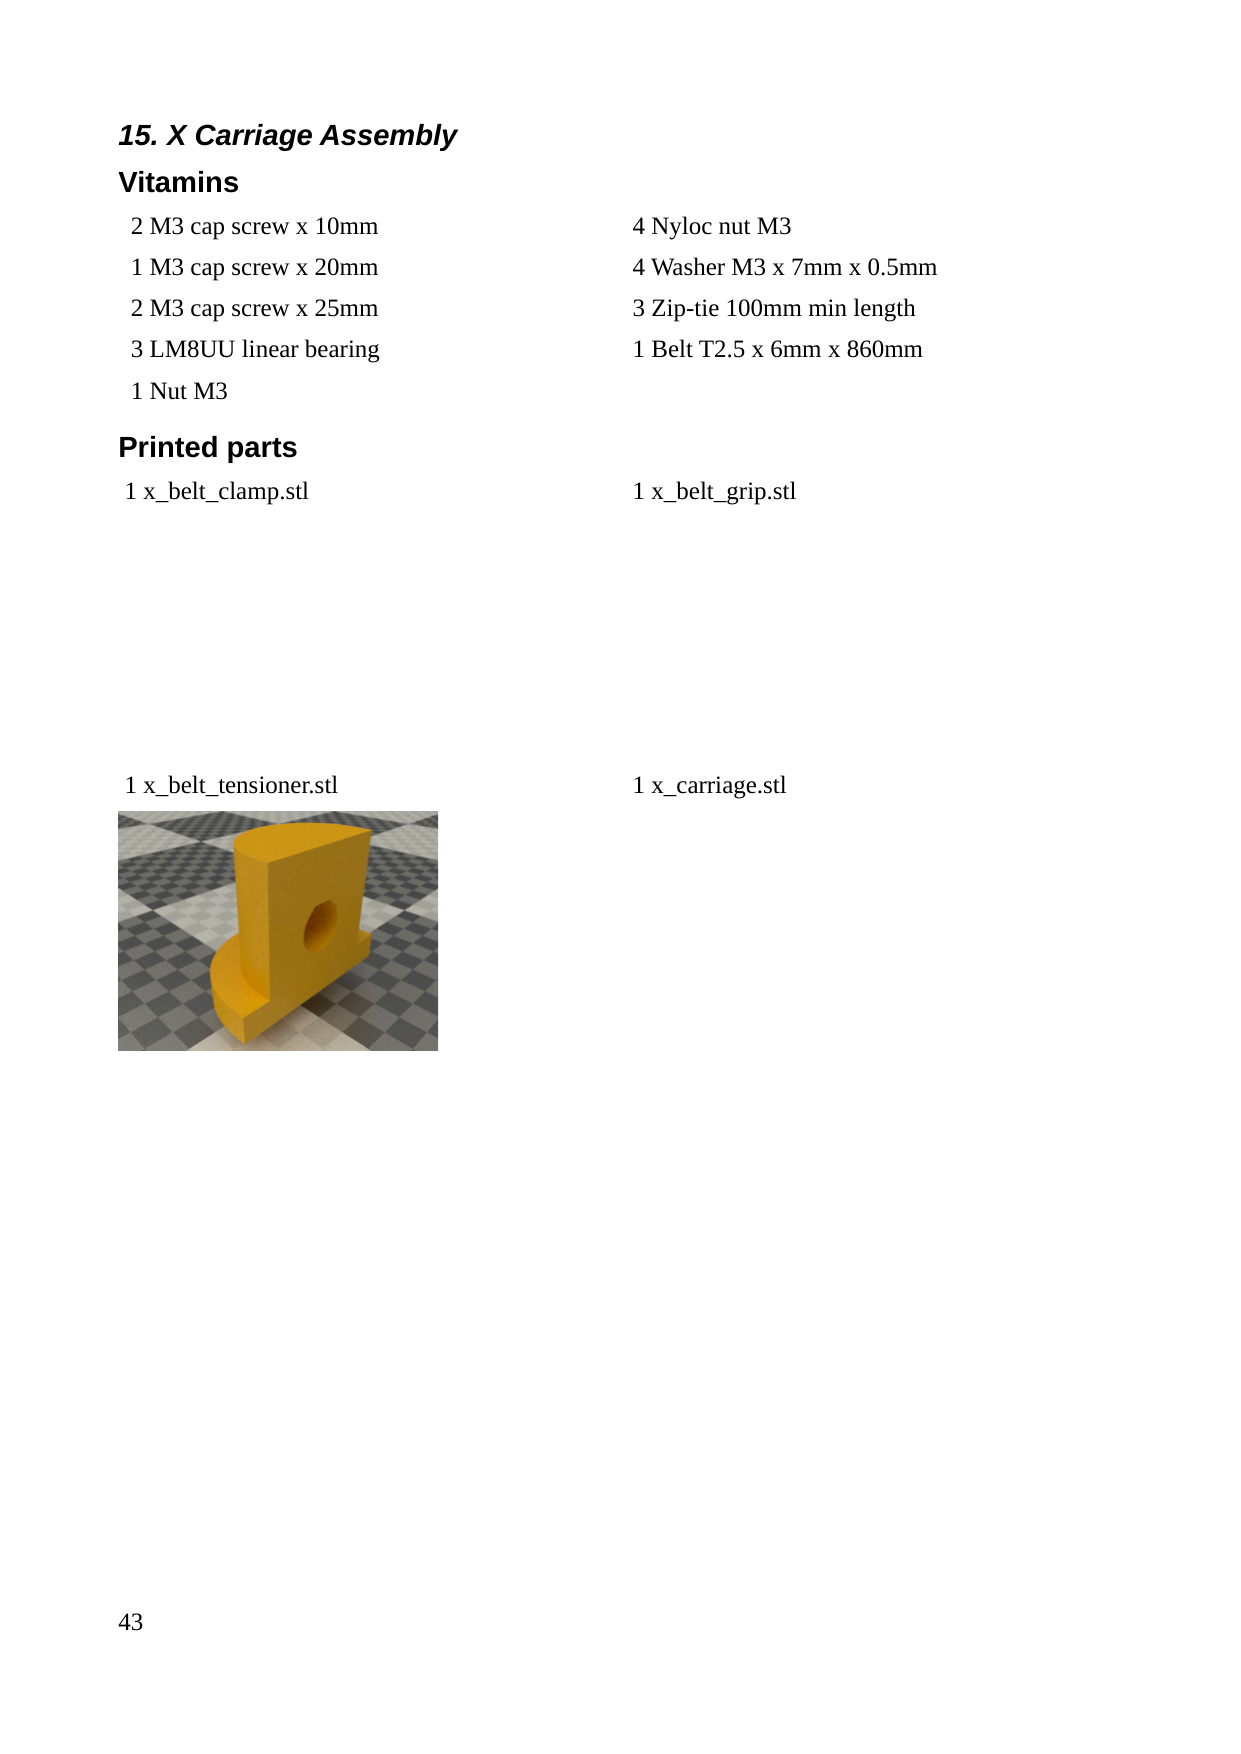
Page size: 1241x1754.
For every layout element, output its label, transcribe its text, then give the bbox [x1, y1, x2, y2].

subtitle Vitamins [118, 165, 1122, 199]
table_cell 1 x_belt_tensioner.stl [118, 770, 620, 1063]
table_header 4 Nyloc nut M3 4 Washer M3 x 7mm x 0.5mm 3 Zip-tie 100mm min length 1 Belt T2.5 x 6mm x 860mm [620, 211, 1122, 417]
picture [118, 811, 439, 1051]
subtitle X Carriage Assembly [118, 118, 1122, 152]
table_cell 1 x_carriage.stl [620, 770, 1122, 1063]
subtitle Printed parts [118, 431, 1122, 464]
table_header 1 x_belt_clamp.stl [118, 476, 620, 770]
table_header 2 M3 cap screw x 10mm 1 M3 cap screw x 20mm 2 M3 cap screw x 25mm 3 LM8UU linear bearing 1 Nut M3 [118, 211, 620, 417]
table_header 1 x_belt_grip.stl [620, 476, 1122, 770]
